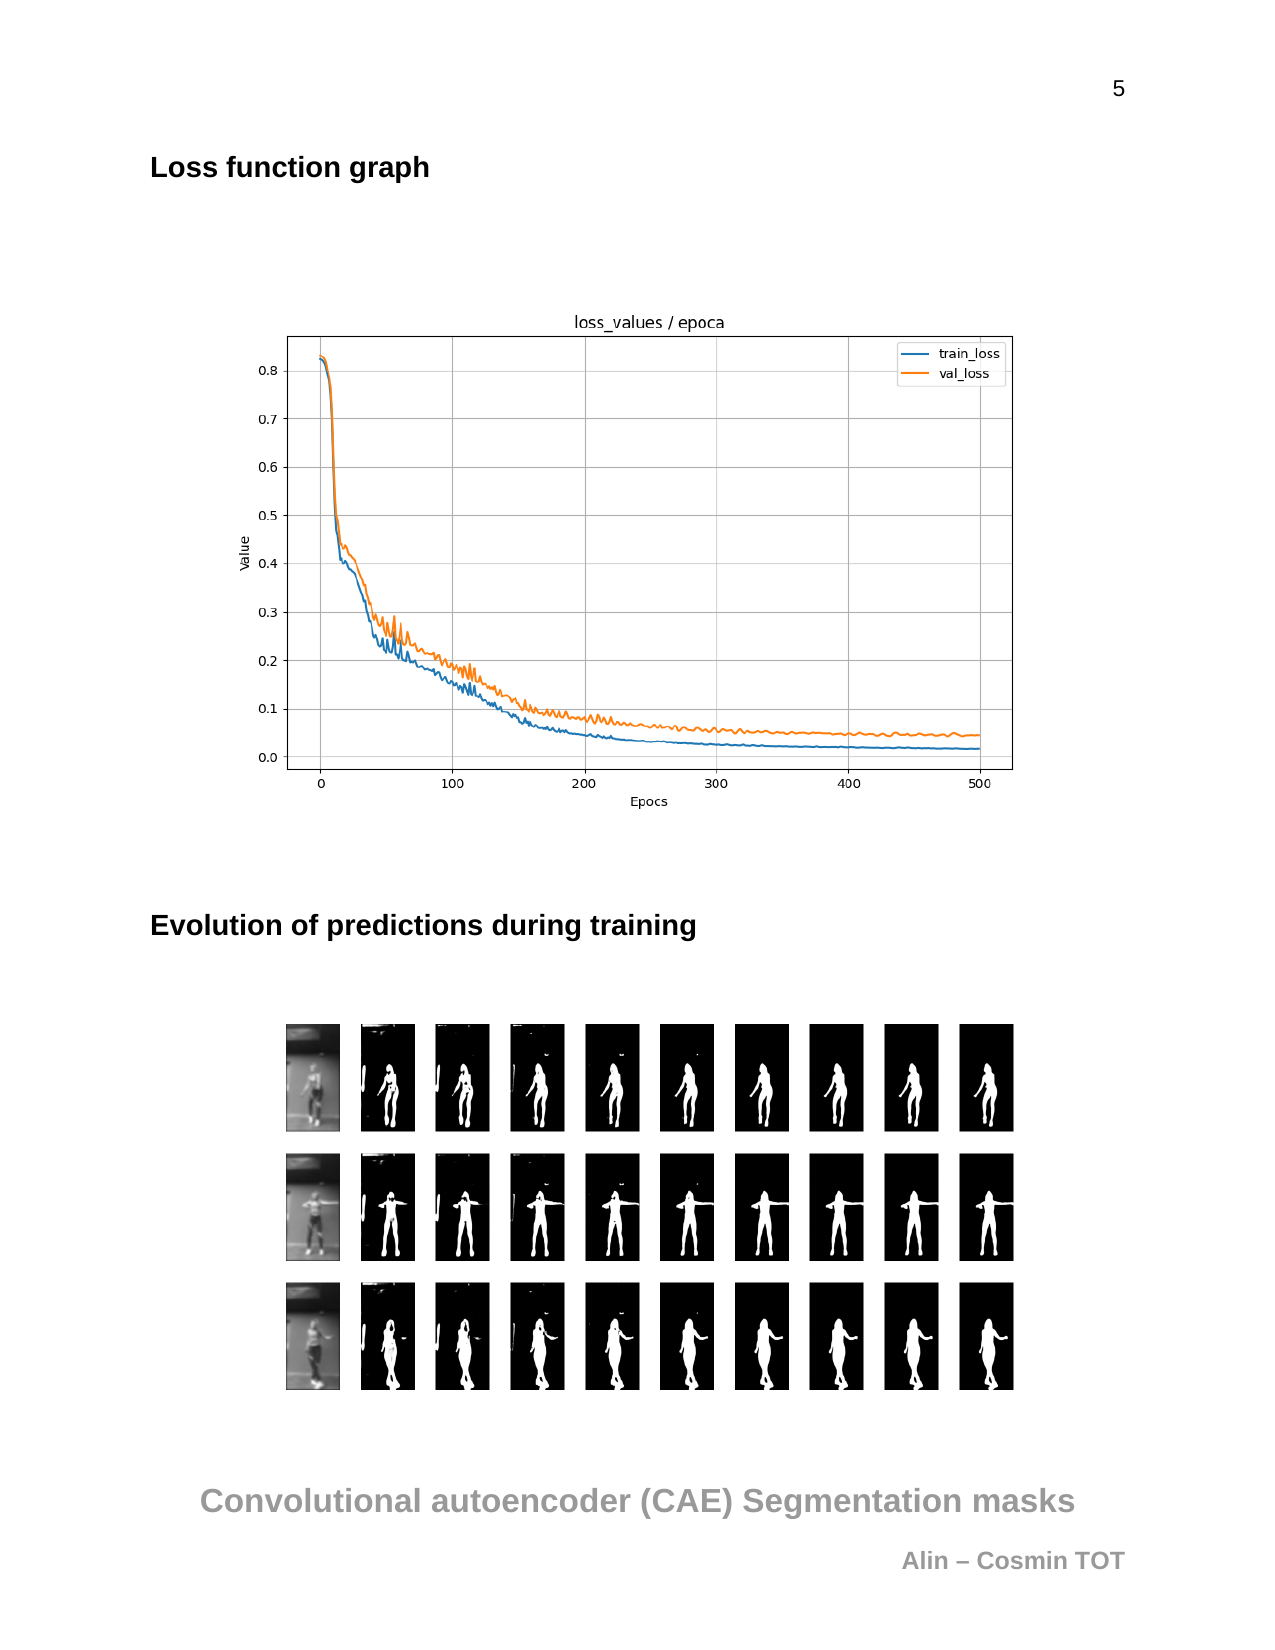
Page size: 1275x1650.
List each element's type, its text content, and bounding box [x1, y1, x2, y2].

picture [163, 967, 1112, 1442]
text Evolution of predictions during training [150, 908, 1125, 942]
picture [170, 268, 1105, 830]
text Loss function graph [150, 150, 1125, 183]
